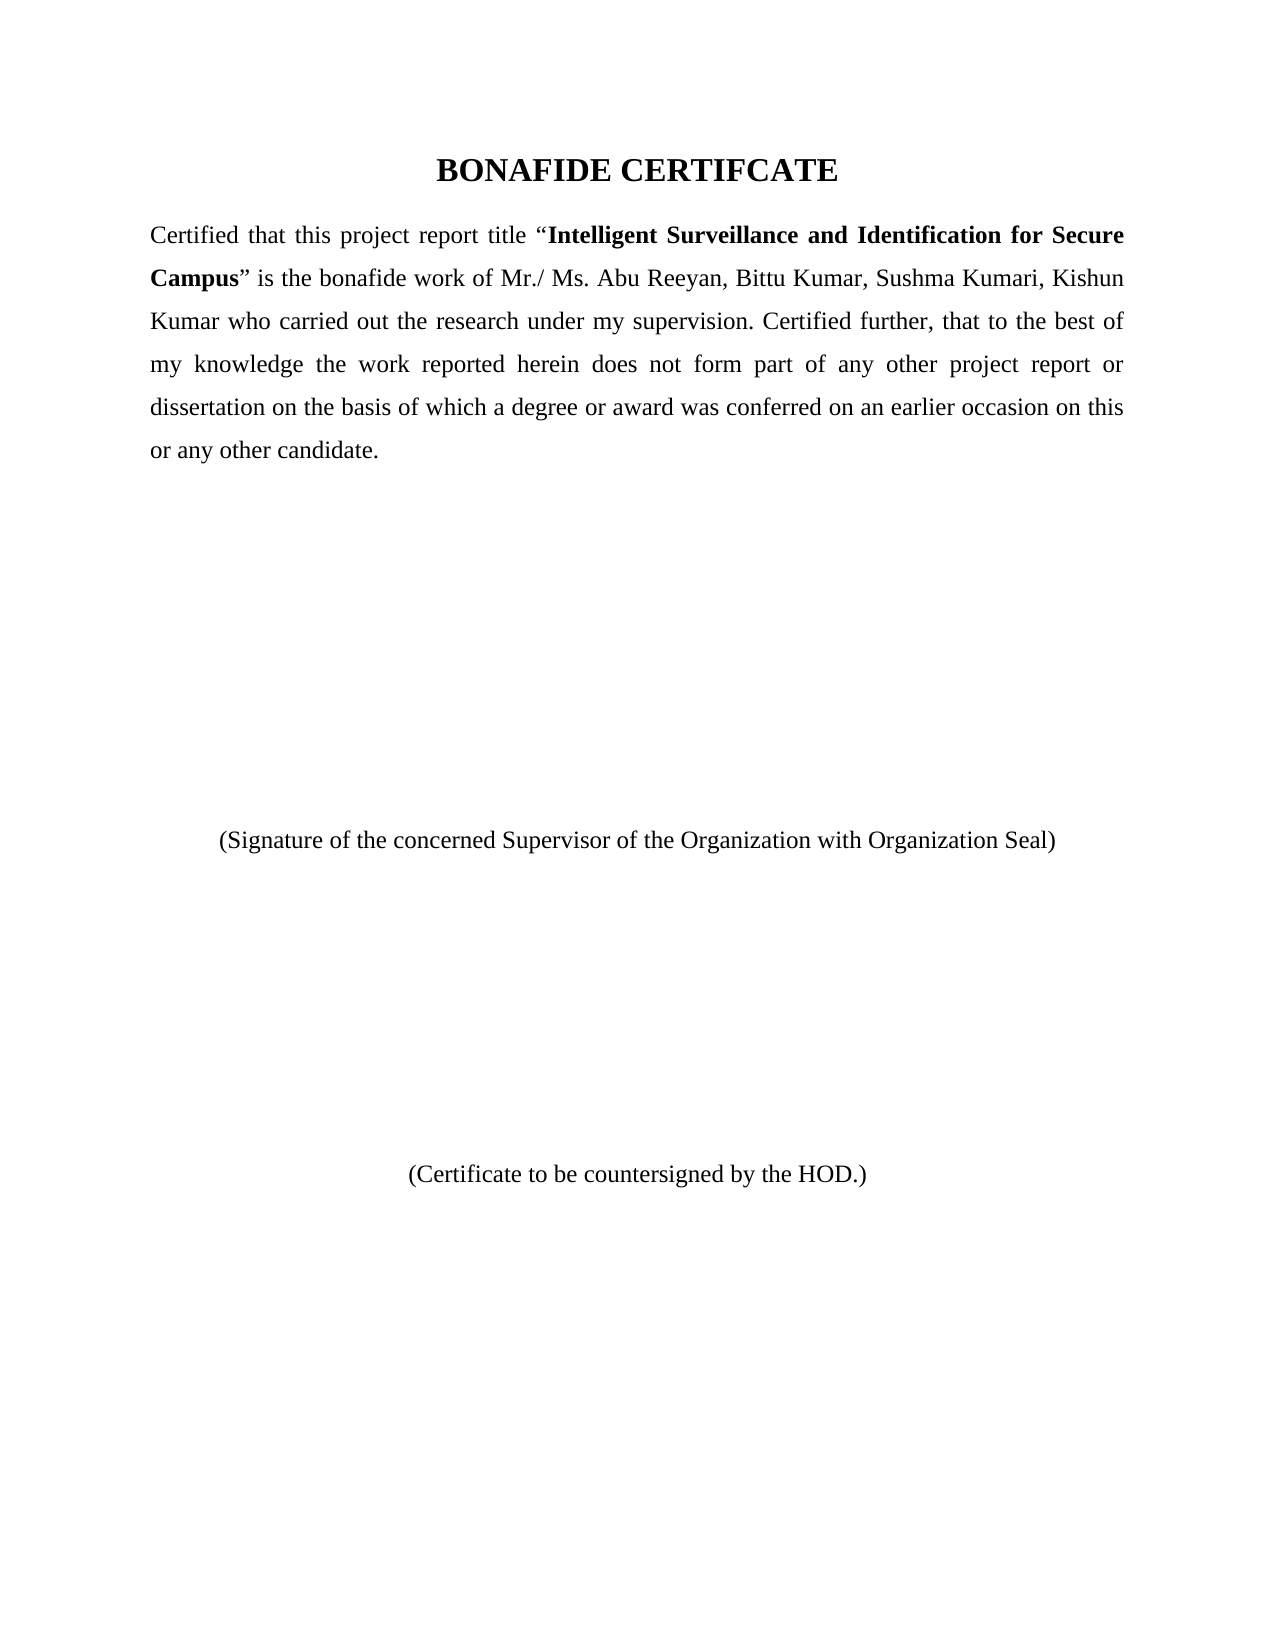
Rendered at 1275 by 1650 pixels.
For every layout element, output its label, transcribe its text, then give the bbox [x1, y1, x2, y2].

text BONAFIDE CERTIFCATE [150, 150, 1125, 188]
text (Signature of the concerned Supervisor of the Organization with Organization Seal) [150, 825, 1125, 854]
text Certified that this project report title “Intelligent Surveillance and Identification for Secure Campus” is the bonafide work of Mr./ Ms. Abu Reeyan, Bittu Kumar, Sushma Kumari, Kishun Kumar who carried out the research under my supervision. Certified further, that to the best of my knowledge the work reported herein does not form part of any other project report or dissertation on the basis of which a degree or award was conferred on an earlier occasion on this or any other candidate. [150, 220, 1125, 464]
text (Certificate to be countersigned by the HOD.) [150, 1159, 1125, 1187]
